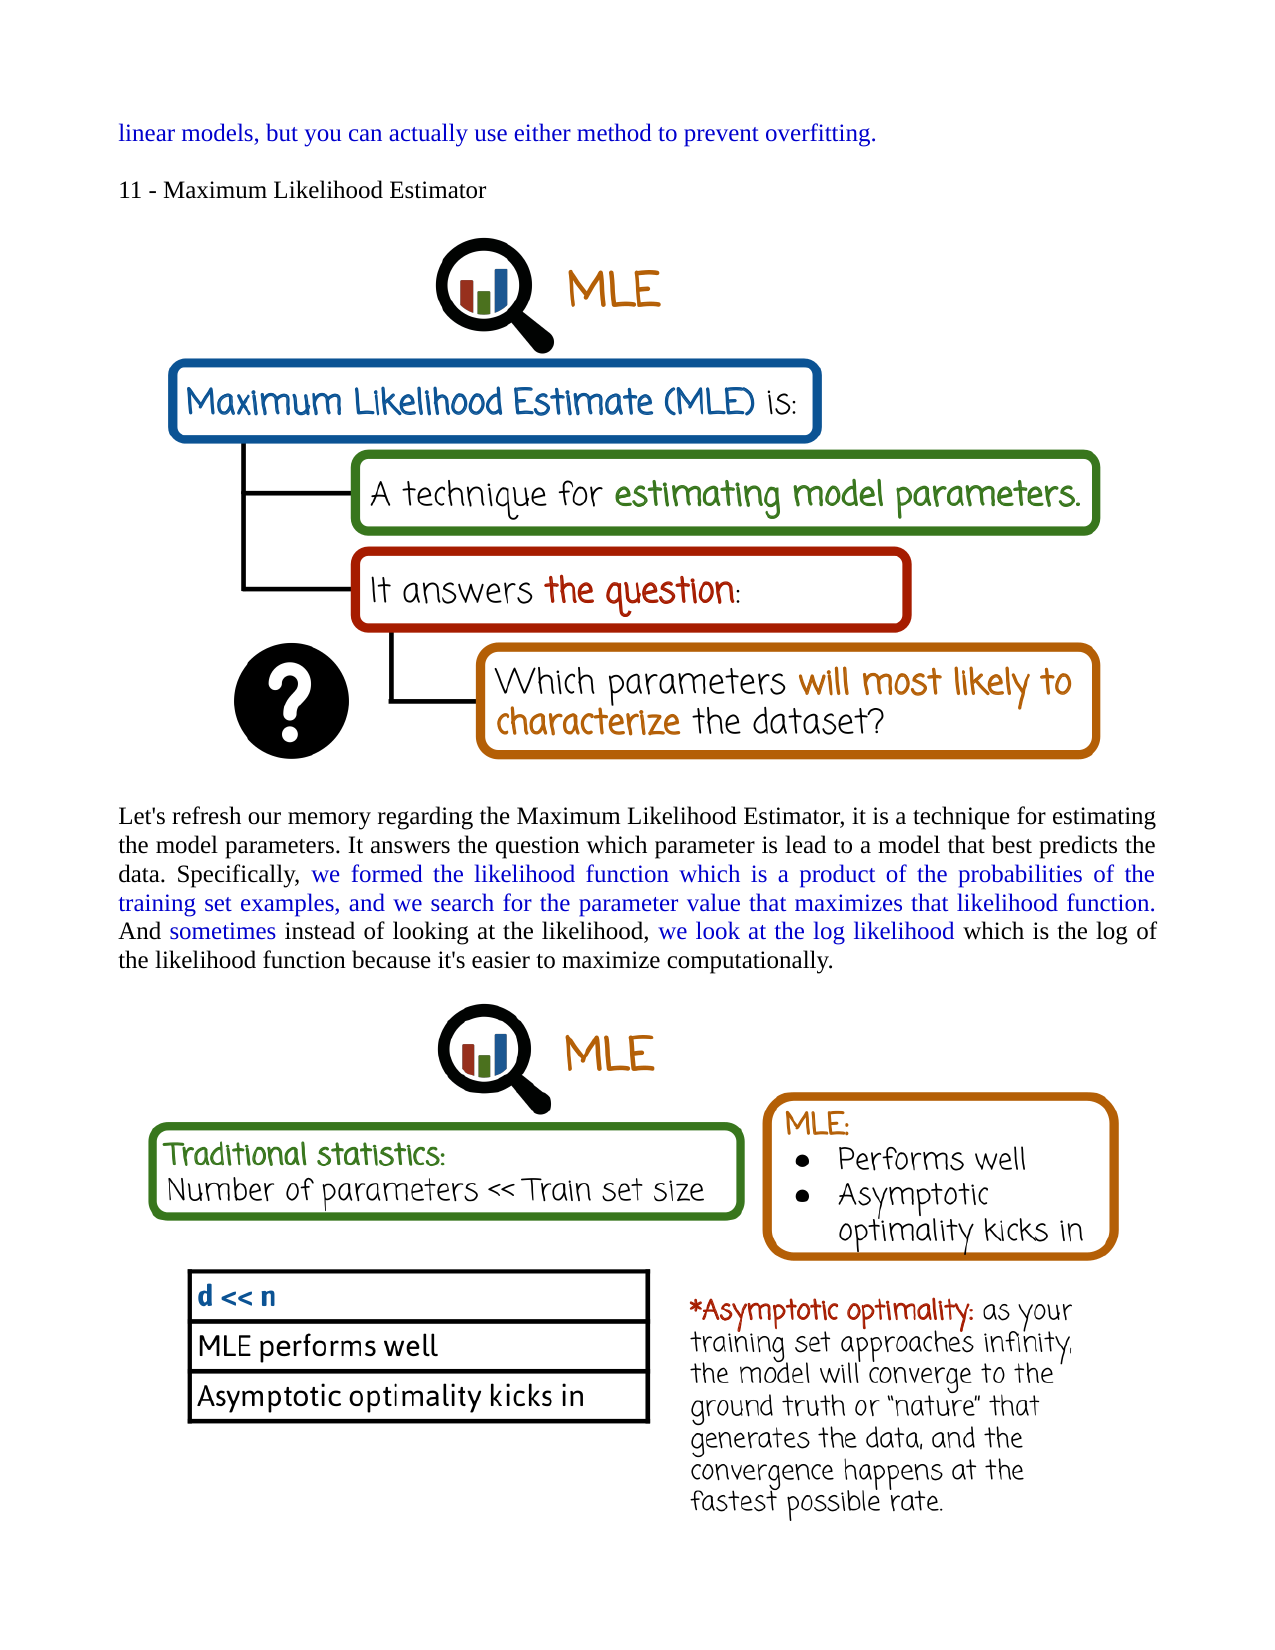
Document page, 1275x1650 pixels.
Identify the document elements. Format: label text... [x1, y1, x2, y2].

text 11 - Maximum Likelihood Estimator [118, 176, 1157, 204]
text linear models, but you can actually use either method to prevent overfitting. [118, 118, 1157, 147]
picture [118, 1002, 1157, 1527]
picture [118, 233, 1157, 773]
text Let's refresh our memory regarding the Maximum Likelihood Estimator, it is a technique for estimating the model parameters. It answers the question which parameter is lead to a model that best predicts the data. Specifically, we formed the likelihood function which is a product of the probabilities of the training set examples, and we search for the parameter value that maximizes that likelihood function. And sometimes instead of looking at the likelihood, we look at the log likelihood which is the log of the likelihood function because it's easier to maximize computationally. [118, 801, 1157, 974]
